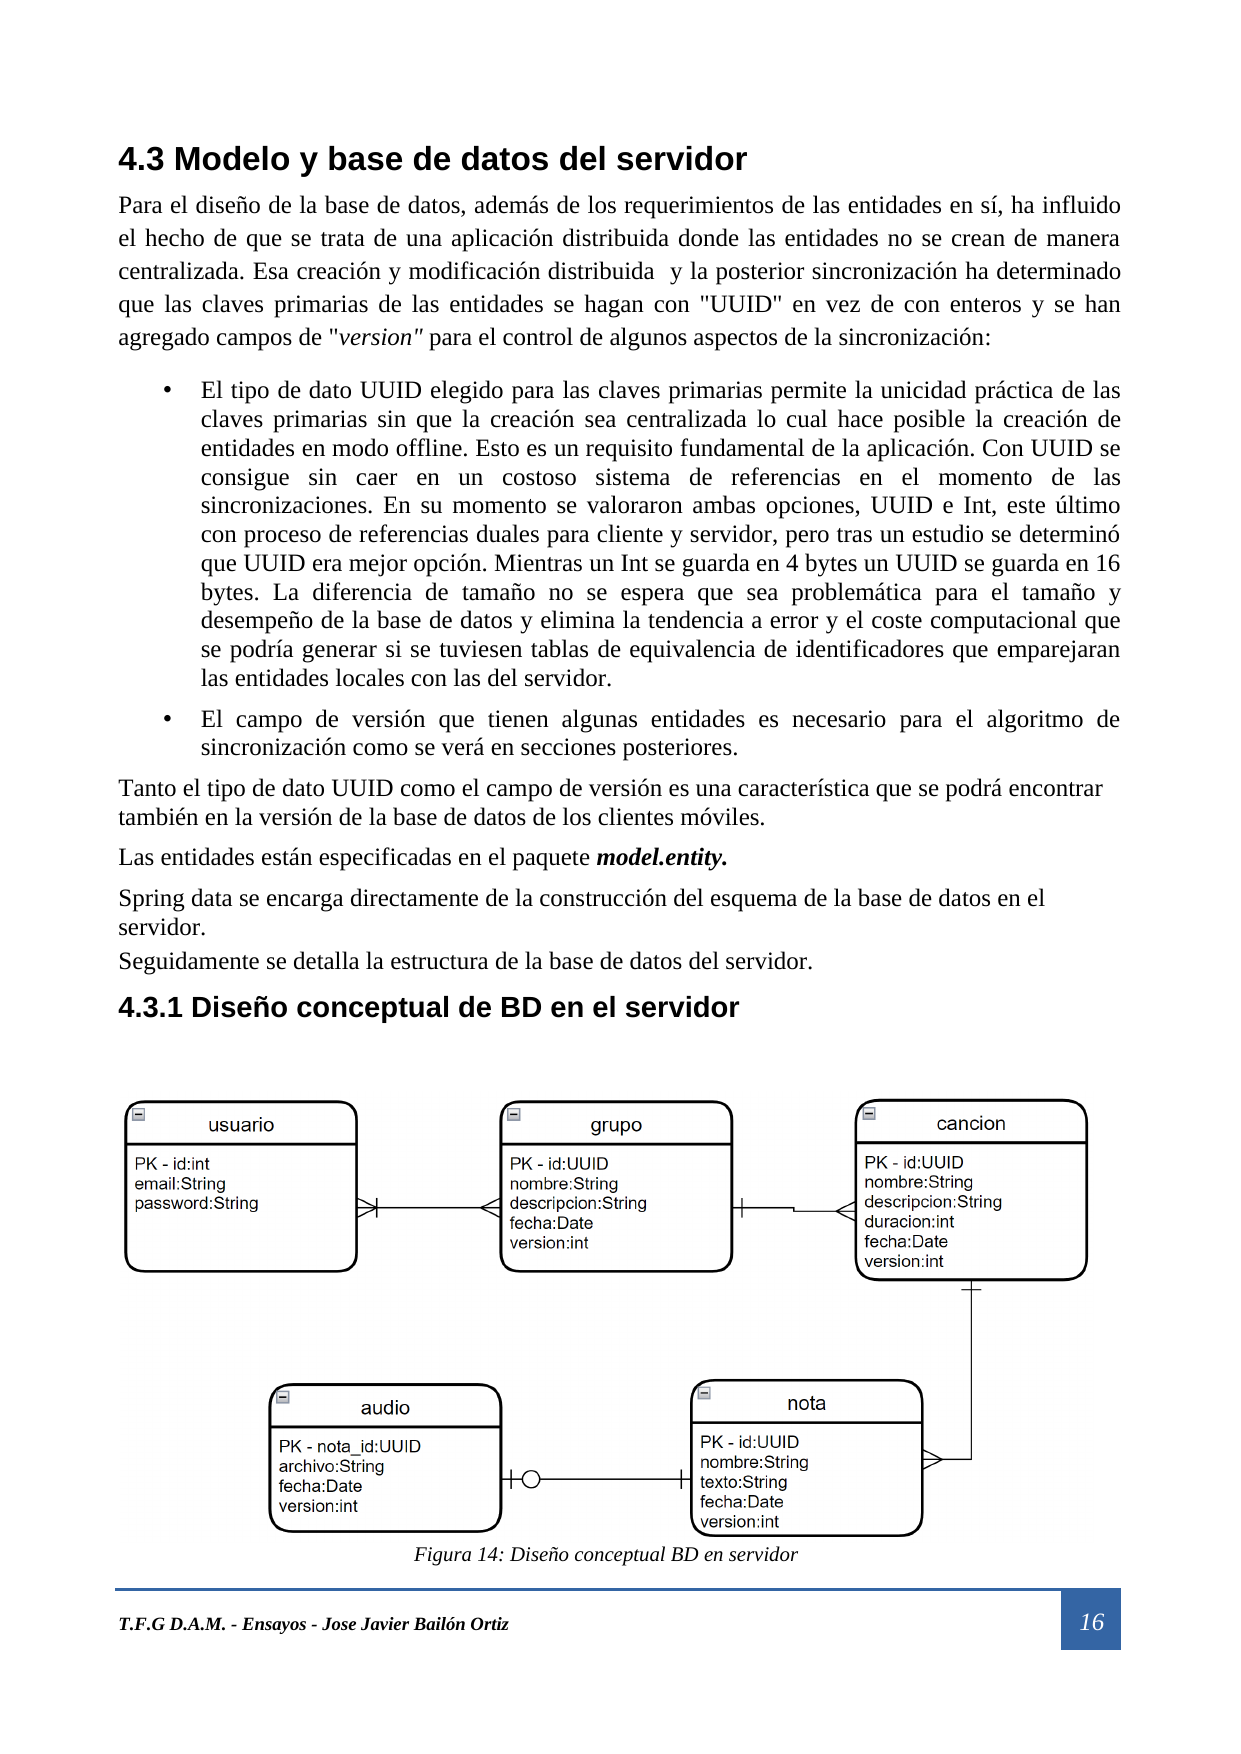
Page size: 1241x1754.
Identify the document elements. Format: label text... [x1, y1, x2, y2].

list El tipo de dato UUID elegido para las claves primarias permite la unicidad práctica de las claves primarias sin que la creación sea centralizada lo cual hace posible la creación de entidades en modo offline. Esto es un requisito fundamental de la aplicación. Con UUID se consigue sin caer en un costoso sistema de referencias en el momento de las sincronizaciones. En su momento se valoraron ambas opciones, UUID e Int, este último con proceso de referencias duales para cliente y servidor, pero tras un estudio se determinó que UUID era mejor opción. Mientras un Int se guarda en 4 bytes un UUID se guarda en 16 bytes. La diferencia de tamaño no se espera que sea problemática para el tamaño y desempeño de la base de datos y elimina la tendencia a error y el coste computacional que se podría generar si se tuviesen tablas de equivalencia de identificadores que emparejaran las entidades locales con las del servidor. [163, 376, 1122, 692]
picture [120, 1091, 1094, 1543]
text Tanto el tipo de dato UUID como el campo de versión es una característica que se podrá encontrar también en la versión de la base de datos de los clientes móviles. [118, 773, 1122, 831]
subtitle 4.3.1 Diseño conceptual de BD en el servidor [118, 990, 1122, 1023]
subtitle 4.3 Modelo y base de datos del servidor [118, 139, 1122, 177]
text Seguidamente se detalla la estructura de la base de datos del servidor. [118, 946, 1122, 975]
text Figura 14: Diseño conceptual BD en servidor [120, 1543, 1094, 1566]
text Para el diseño de la base de datos, además de los requerimientos de las entidades en sí, ha influido el hecho de que se trata de una aplicación distribuida donde las entidades no se crean de manera centralizada. Esa creación y modificación distribuida y la posterior sincronización ha determinado que las claves primarias de las entidades se hagan con "UUID" en vez de con enteros y se han agregado campos de "version" para el control de algunos aspectos de la sincronización: [118, 190, 1122, 351]
list El campo de versión que tienen algunas entidades es necesario para el algoritmo de sincronización como se verá en secciones posteriores. [163, 704, 1122, 761]
text Las entidades están especificadas en el paquete model.entity. [118, 842, 1122, 871]
text Spring data se encarga directamente de la construcción del esquema de la base de datos en el servidor. [118, 883, 1122, 941]
